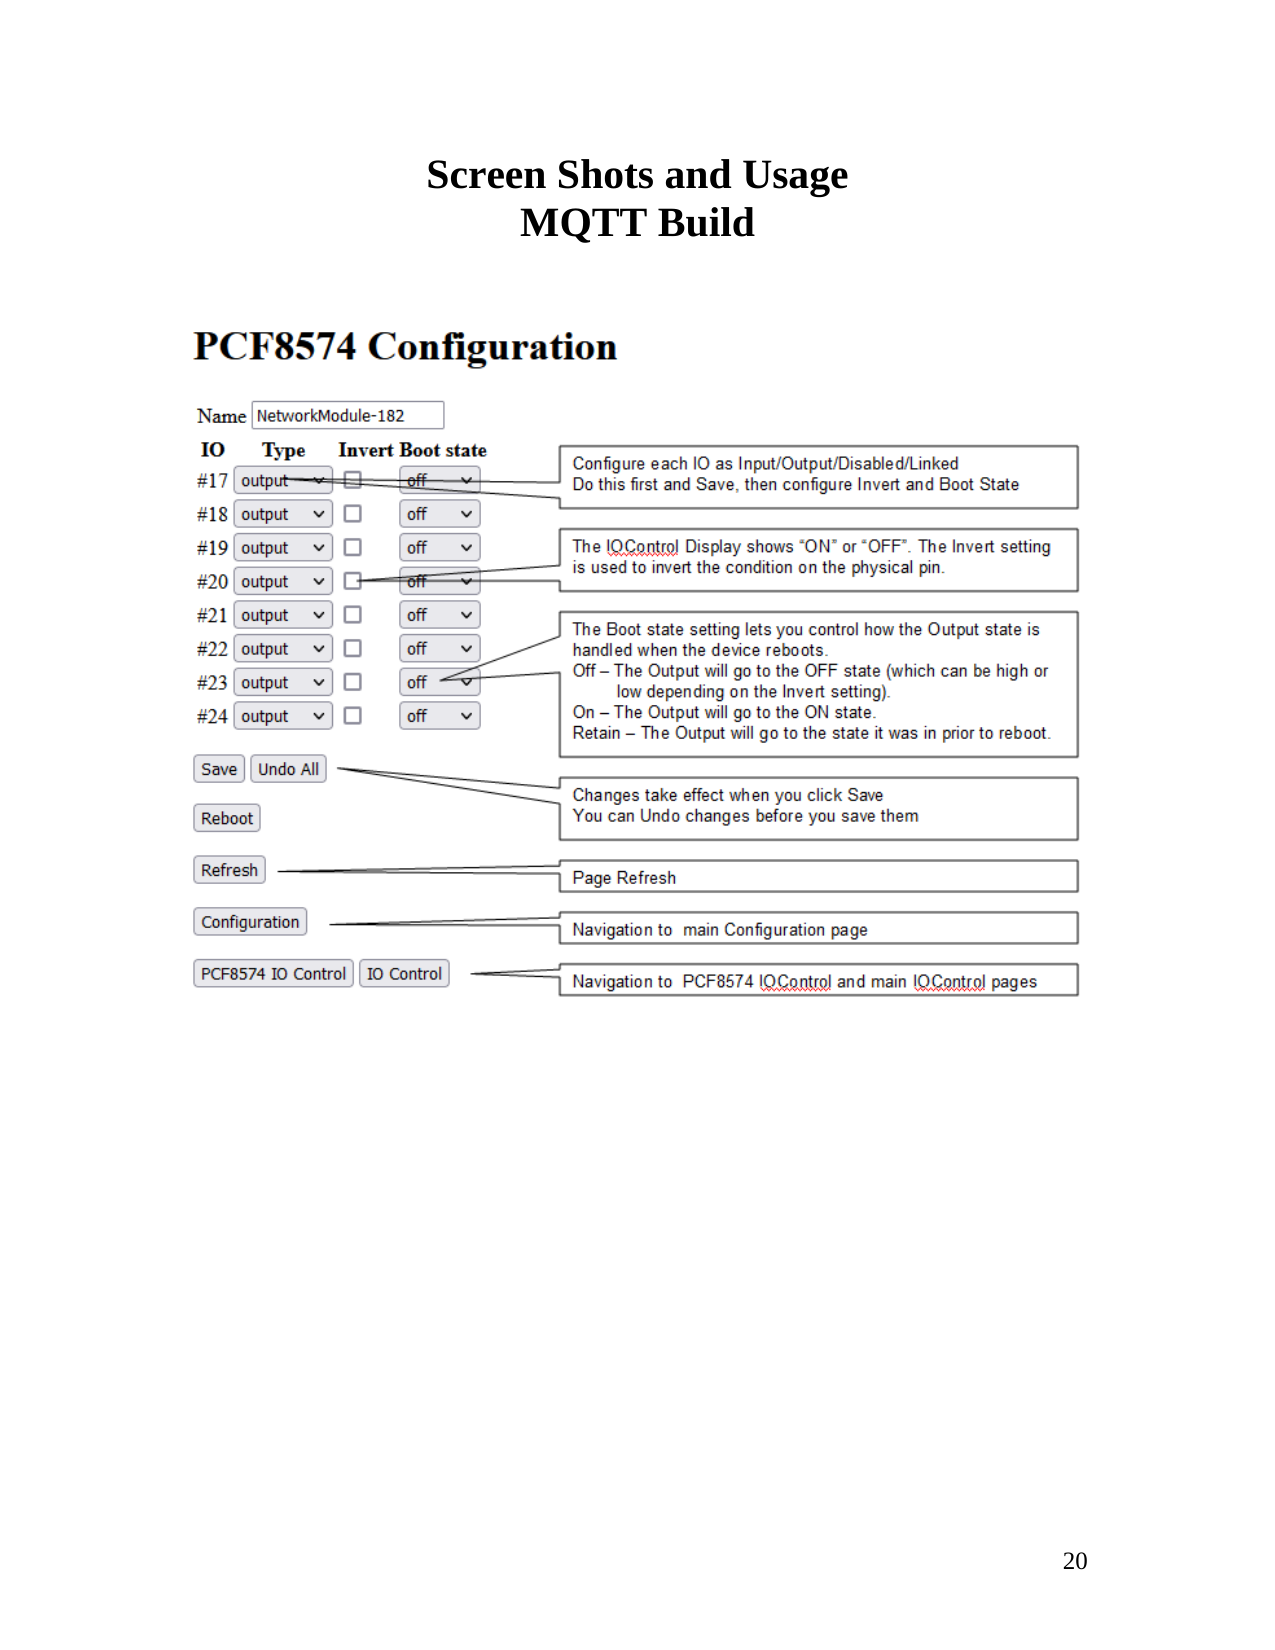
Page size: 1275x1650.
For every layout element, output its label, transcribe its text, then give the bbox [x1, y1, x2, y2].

picture [187, 322, 1087, 1007]
text Screen Shots and Usage [187, 150, 1087, 198]
text MQTT Build [187, 198, 1087, 246]
